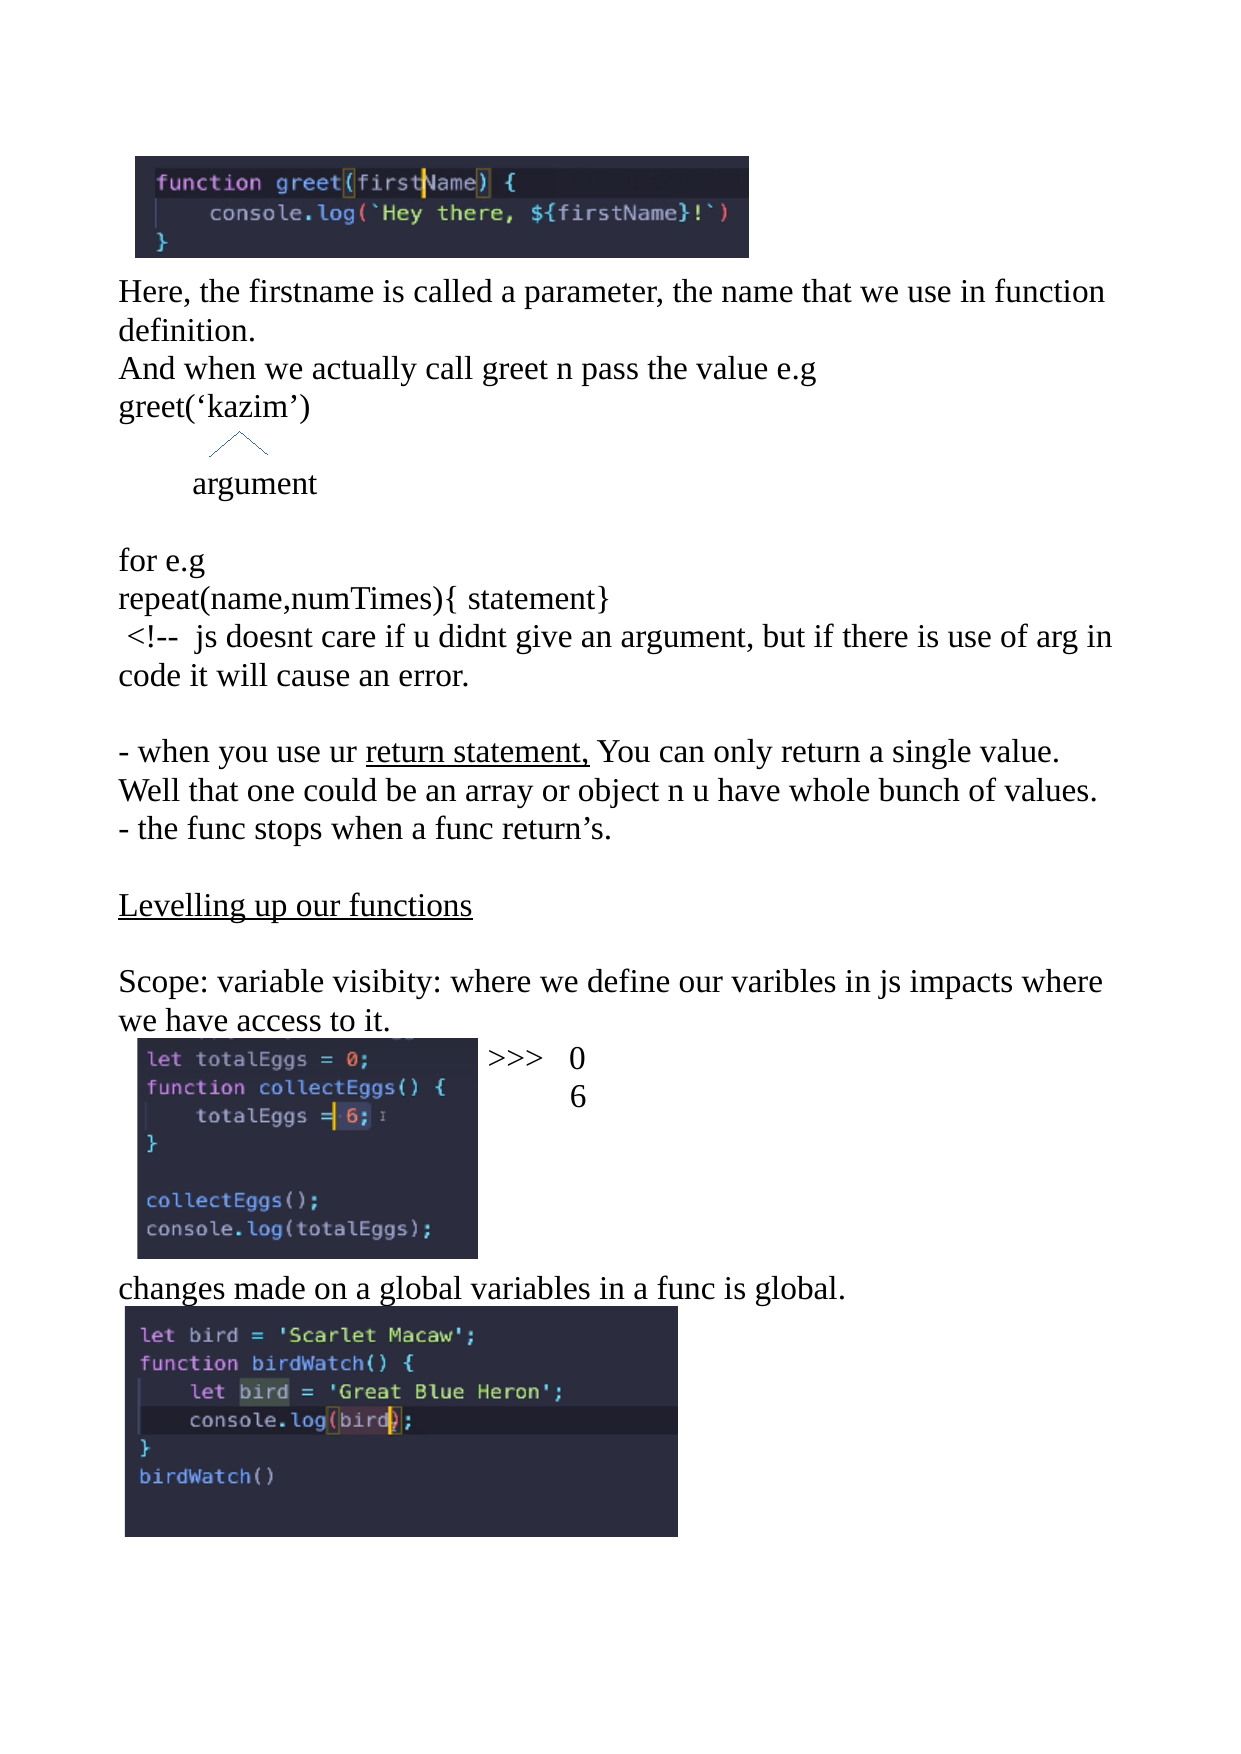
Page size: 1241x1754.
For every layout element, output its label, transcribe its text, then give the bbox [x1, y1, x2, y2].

text for e.g [118, 540, 1122, 578]
text greet(‘kazim’) [118, 386, 1122, 425]
text changes made on a global variables in a func is global. [118, 1268, 1122, 1306]
text [118, 1076, 137, 1115]
text Here, the firstname is called a parameter, the name that we use in function definition. [118, 271, 1122, 348]
text Well that one could be an array or object n u have whole bunch of values. [118, 770, 1122, 808]
picture [124, 1306, 678, 1537]
text Levelling up our functions [118, 885, 1122, 923]
text - when you use ur return statement, You can only return a single value. [118, 731, 1122, 770]
text 6 [478, 1076, 1122, 1115]
text <!-- js doesnt care if u didnt give an argument, but if there is use of arg in code it will cause an error. [118, 616, 1122, 693]
text argument [118, 463, 1122, 501]
text repeat(name,numTimes){ statement} [118, 578, 1122, 616]
text - the func stops when a func return’s. [118, 808, 1122, 846]
picture [137, 1038, 478, 1259]
text >>> 0 [478, 1038, 1122, 1076]
text [118, 1038, 137, 1076]
text And when we actually call greet n pass the value e.g [118, 348, 1122, 386]
picture [135, 156, 749, 258]
text Scope: variable visibity: where we define our varibles in js impacts where we have access to it. [118, 961, 1122, 1038]
